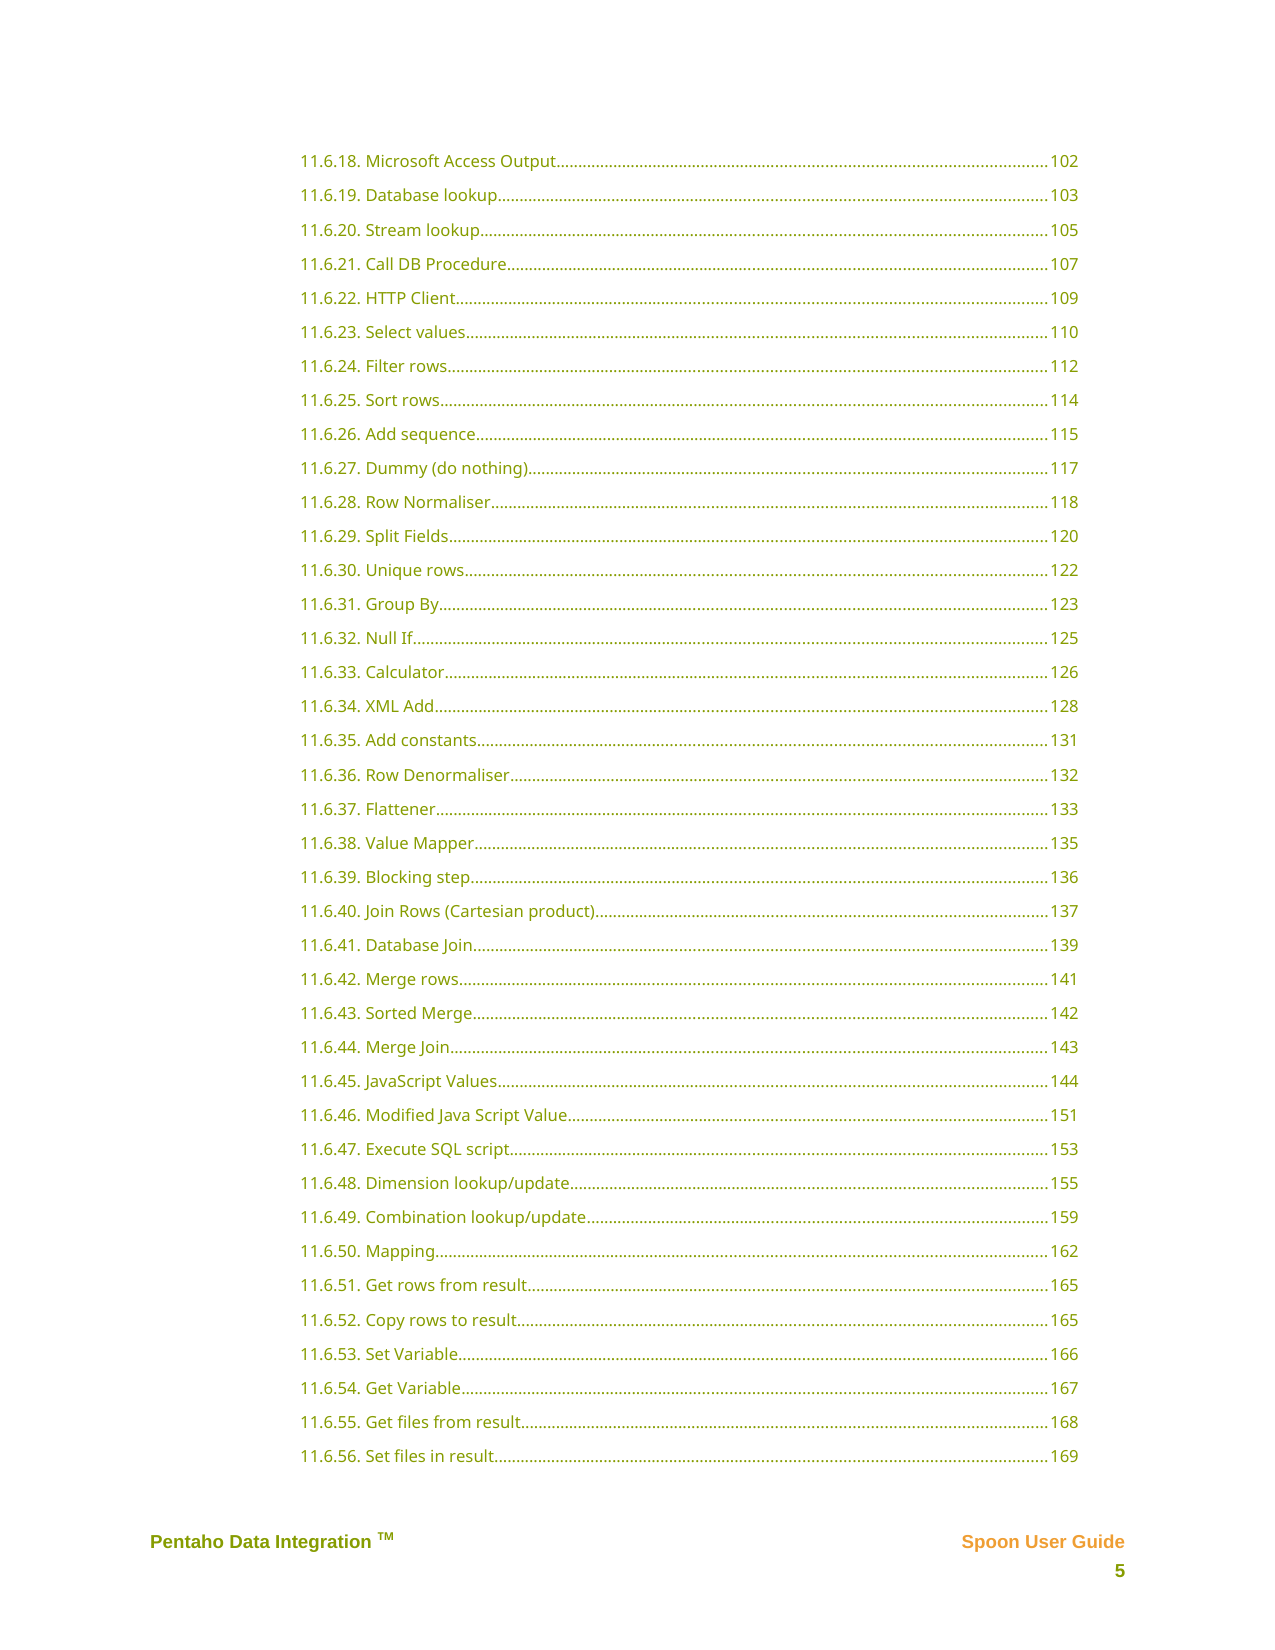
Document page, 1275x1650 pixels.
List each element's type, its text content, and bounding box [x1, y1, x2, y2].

text 11.6.21. Call DB Procedure 107 [300, 252, 1125, 275]
text 11.6.54. Get Variable 167 [300, 1376, 1125, 1399]
text 11.6.38. Value Mapper 135 [300, 831, 1125, 854]
text 11.6.20. Stream lookup 105 [300, 218, 1125, 241]
text 11.6.33. Calculator 126 [300, 661, 1125, 684]
text 11.6.41. Database Join 139 [300, 933, 1125, 956]
text 11.6.45. JavaScript Values 144 [300, 1070, 1125, 1092]
text 11.6.31. Group By 123 [300, 593, 1125, 616]
text 11.6.34. XML Add 128 [300, 695, 1125, 718]
text 11.6.50. Mapping 162 [300, 1240, 1125, 1263]
text 11.6.55. Get files from result 168 [300, 1410, 1125, 1433]
text 11.6.30. Unique rows 122 [300, 559, 1125, 581]
text 11.6.52. Copy rows to result 165 [300, 1308, 1125, 1331]
text 11.6.26. Add sequence 115 [300, 422, 1125, 445]
text 11.6.27. Dummy (do nothing) 117 [300, 457, 1125, 479]
text 11.6.23. Select values 110 [300, 320, 1125, 343]
text 11.6.48. Dimension lookup/update 155 [300, 1172, 1125, 1194]
text 11.6.43. Sorted Merge 142 [300, 1002, 1125, 1024]
text 11.6.56. Set files in result 169 [300, 1444, 1125, 1467]
text 11.6.40. Join Rows (Cartesian product) 137 [300, 899, 1125, 922]
text 11.6.35. Add constants 131 [300, 729, 1125, 752]
text 11.6.22. HTTP Client 109 [300, 286, 1125, 309]
text 11.6.44. Merge Join 143 [300, 1036, 1125, 1058]
text 11.6.19. Database lookup 103 [300, 184, 1125, 207]
text 11.6.25. Sort rows 114 [300, 388, 1125, 411]
text 11.6.53. Set Variable 166 [300, 1342, 1125, 1365]
text 11.6.29. Split Fields 120 [300, 525, 1125, 547]
text 11.6.51. Get rows from result 165 [300, 1274, 1125, 1297]
text 11.6.46. Modified Java Script Value 151 [300, 1104, 1125, 1126]
text 11.6.47. Execute SQL script 153 [300, 1138, 1125, 1161]
text 11.6.37. Flattener 133 [300, 797, 1125, 820]
text 11.6.18. Microsoft Access Output 102 [300, 150, 1125, 173]
text 11.6.42. Merge rows 141 [300, 967, 1125, 990]
text 11.6.36. Row Denormaliser 132 [300, 763, 1125, 786]
text 11.6.32. Null If 125 [300, 627, 1125, 649]
text 11.6.24. Filter rows 112 [300, 354, 1125, 377]
text 11.6.28. Row Normaliser 118 [300, 491, 1125, 513]
text 11.6.39. Blocking step 136 [300, 865, 1125, 888]
text 11.6.49. Combination lookup/update 159 [300, 1206, 1125, 1229]
